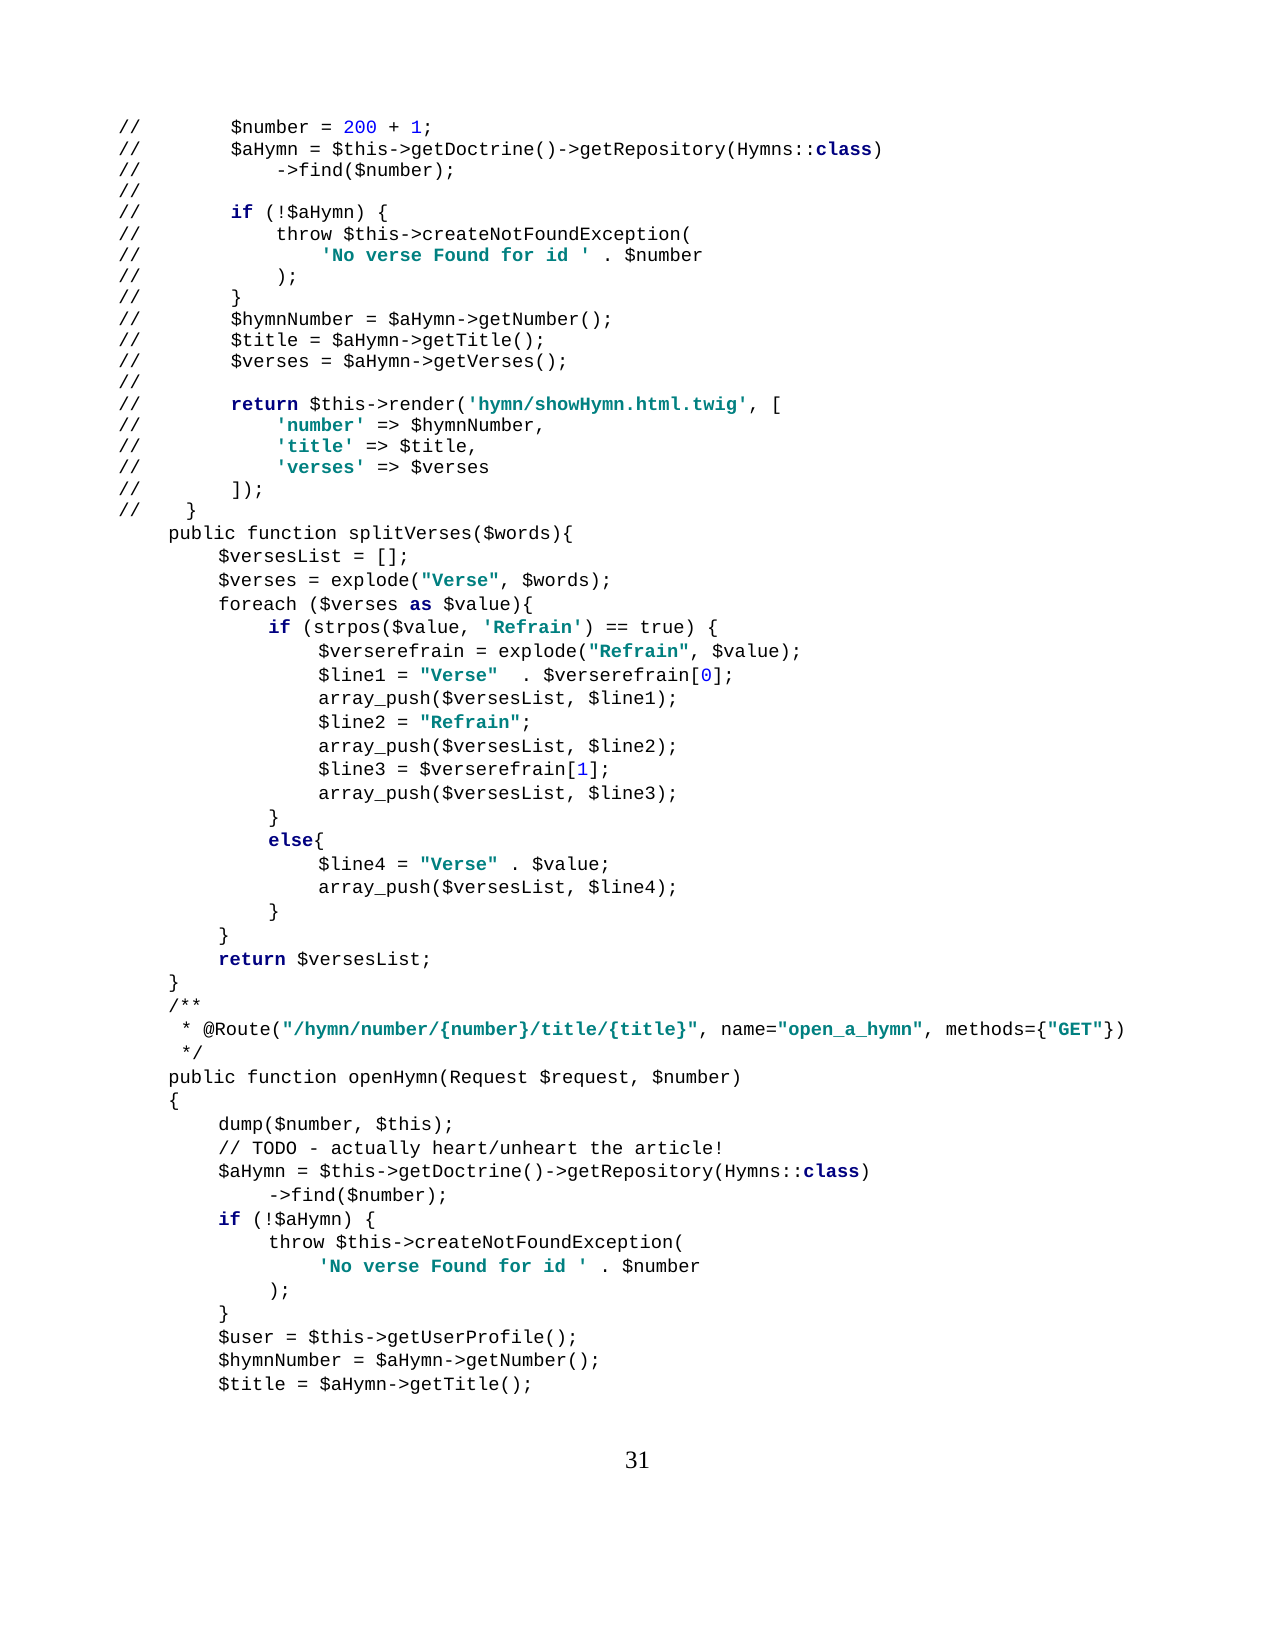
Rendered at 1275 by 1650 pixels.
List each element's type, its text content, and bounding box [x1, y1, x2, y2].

text $aHymn = $this->getDoctrine()->getRepository(Hymns::class) [118, 1160, 1157, 1184]
text dump($number, $this); [118, 1113, 1157, 1137]
text } [118, 806, 1157, 829]
text * @Route("/hymn/number/{number}/title/{title}", name="open_a_hymn", methods={"GET"}) [118, 1018, 1157, 1042]
text 'No verse Found for id ' . $number [118, 1255, 1157, 1278]
text // [118, 182, 1157, 203]
text foreach ($verses as $value){ [118, 593, 1157, 616]
text if (strpos($value, 'Refrain') == true) { [118, 616, 1157, 640]
text // } [118, 501, 1157, 522]
text ->find($number); [118, 1184, 1157, 1208]
text else{ [118, 829, 1157, 853]
text } [118, 971, 1157, 995]
text // $hymnNumber = $aHymn->getNumber(); [118, 309, 1157, 331]
text } [118, 924, 1157, 947]
text $line4 = "Verse" . $value; [118, 853, 1157, 877]
text // TODO - actually heart/unheart the article! [118, 1137, 1157, 1160]
text // return $this->render('hymn/showHymn.html.twig', [ [118, 394, 1157, 416]
text // $verses = $aHymn->getVerses(); [118, 352, 1157, 373]
text // throw $this->createNotFoundException( [118, 224, 1157, 246]
text $hymnNumber = $aHymn->getNumber(); [118, 1349, 1157, 1373]
text $verses = explode("Verse", $words); [118, 569, 1157, 593]
text // $number = 200 + 1; [118, 118, 1157, 139]
text // $aHymn = $this->getDoctrine()->getRepository(Hymns::class) [118, 139, 1157, 161]
text array_push($versesList, $line1); [118, 687, 1157, 711]
text /** [118, 995, 1157, 1018]
text array_push($versesList, $line3); [118, 782, 1157, 806]
text // 'title' => $title, [118, 437, 1157, 458]
text $user = $this->getUserProfile(); [118, 1326, 1157, 1349]
text // } [118, 288, 1157, 309]
text // 'No verse Found for id ' . $number [118, 246, 1157, 267]
text array_push($versesList, $line2); [118, 735, 1157, 758]
text public function splitVerses($words){ [118, 522, 1157, 546]
text { [118, 1089, 1157, 1113]
text $verserefrain = explode("Refrain", $value); [118, 640, 1157, 664]
text // ->find($number); [118, 161, 1157, 182]
text // if (!$aHymn) { [118, 203, 1157, 224]
text // ]); [118, 479, 1157, 501]
text // [118, 373, 1157, 394]
text array_push($versesList, $line4); [118, 877, 1157, 900]
text } [118, 1302, 1157, 1326]
text */ [118, 1042, 1157, 1066]
text $line1 = "Verse" . $verserefrain[0]; [118, 664, 1157, 687]
text $versesList = []; [118, 546, 1157, 569]
text // 'number' => $hymnNumber, [118, 416, 1157, 437]
text $title = $aHymn->getTitle(); [118, 1373, 1157, 1397]
text // $title = $aHymn->getTitle(); [118, 331, 1157, 352]
text $line3 = $verserefrain[1]; [118, 758, 1157, 782]
text if (!$aHymn) { [118, 1208, 1157, 1231]
text throw $this->createNotFoundException( [118, 1231, 1157, 1255]
text $line2 = "Refrain"; [118, 711, 1157, 735]
text } [118, 900, 1157, 924]
text // ); [118, 267, 1157, 288]
text ); [118, 1278, 1157, 1302]
text // 'verses' => $verses [118, 458, 1157, 479]
text return $versesList; [118, 947, 1157, 971]
text public function openHymn(Request $request, $number) [118, 1066, 1157, 1089]
